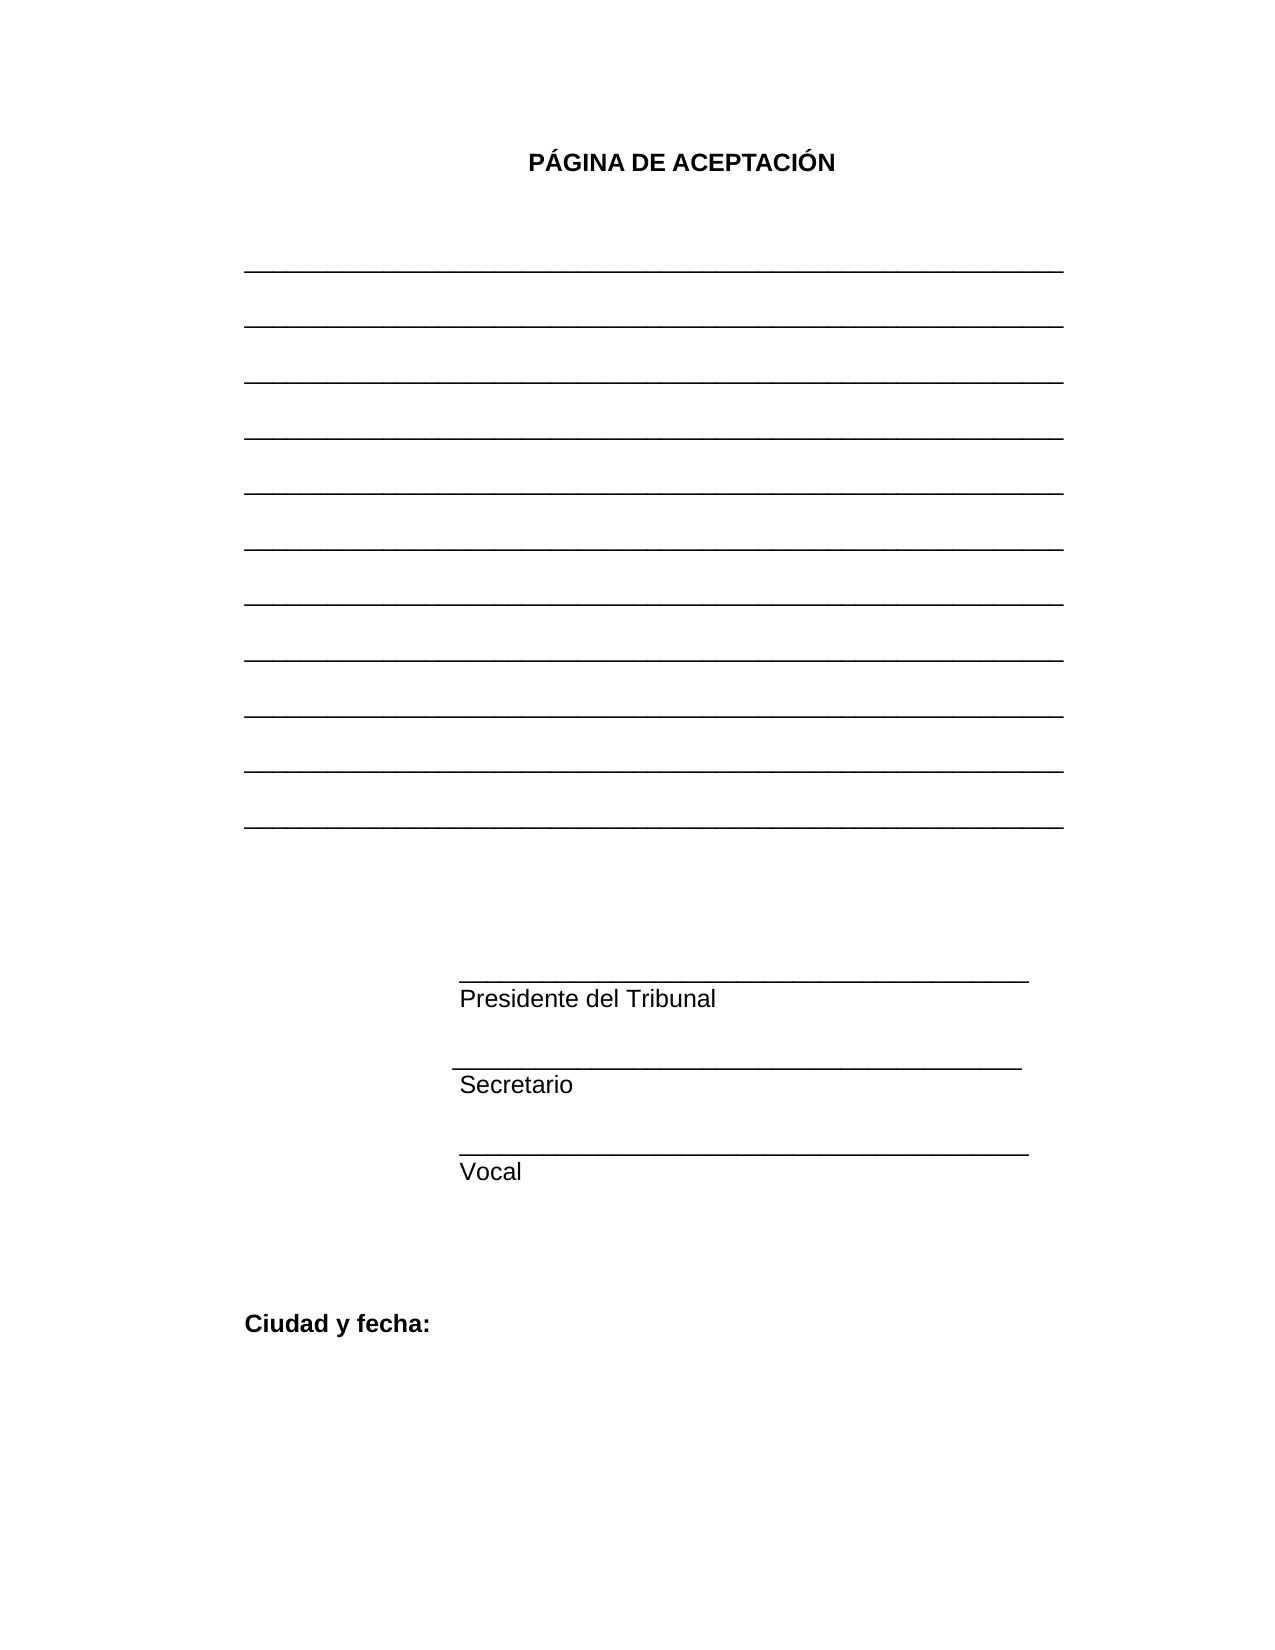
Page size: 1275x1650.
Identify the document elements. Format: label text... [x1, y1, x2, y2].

text ___________________________________________________________ [244, 634, 1108, 663]
text ___________________________________________________________ [244, 411, 1108, 440]
text _________________________________________ [244, 1128, 1107, 1156]
text ___________________________________________________________ [244, 745, 1108, 774]
text ___________________________________________________________ [244, 801, 1108, 829]
text Presidente del Tribunal [244, 984, 1107, 1013]
text ___________________________________________________________ [244, 689, 1108, 718]
text ___________________________________________________________ [244, 244, 1108, 273]
text _________________________________________ [244, 1041, 1107, 1070]
text ___________________________________________________________ [244, 578, 1108, 607]
text Ciudad y fecha: [244, 1309, 1108, 1338]
text ___________________________________________________________ [244, 523, 1108, 551]
text ___________________________________________________________ [244, 467, 1108, 496]
text Secretario [244, 1070, 1107, 1099]
text ___________________________________________________________ [244, 356, 1108, 384]
subtitle PÁGINA DE ACEPTACIÓN [207, 148, 1157, 176]
text _________________________________________ [244, 955, 1107, 984]
text ___________________________________________________________ [244, 300, 1108, 329]
text Vocal [244, 1156, 1107, 1185]
